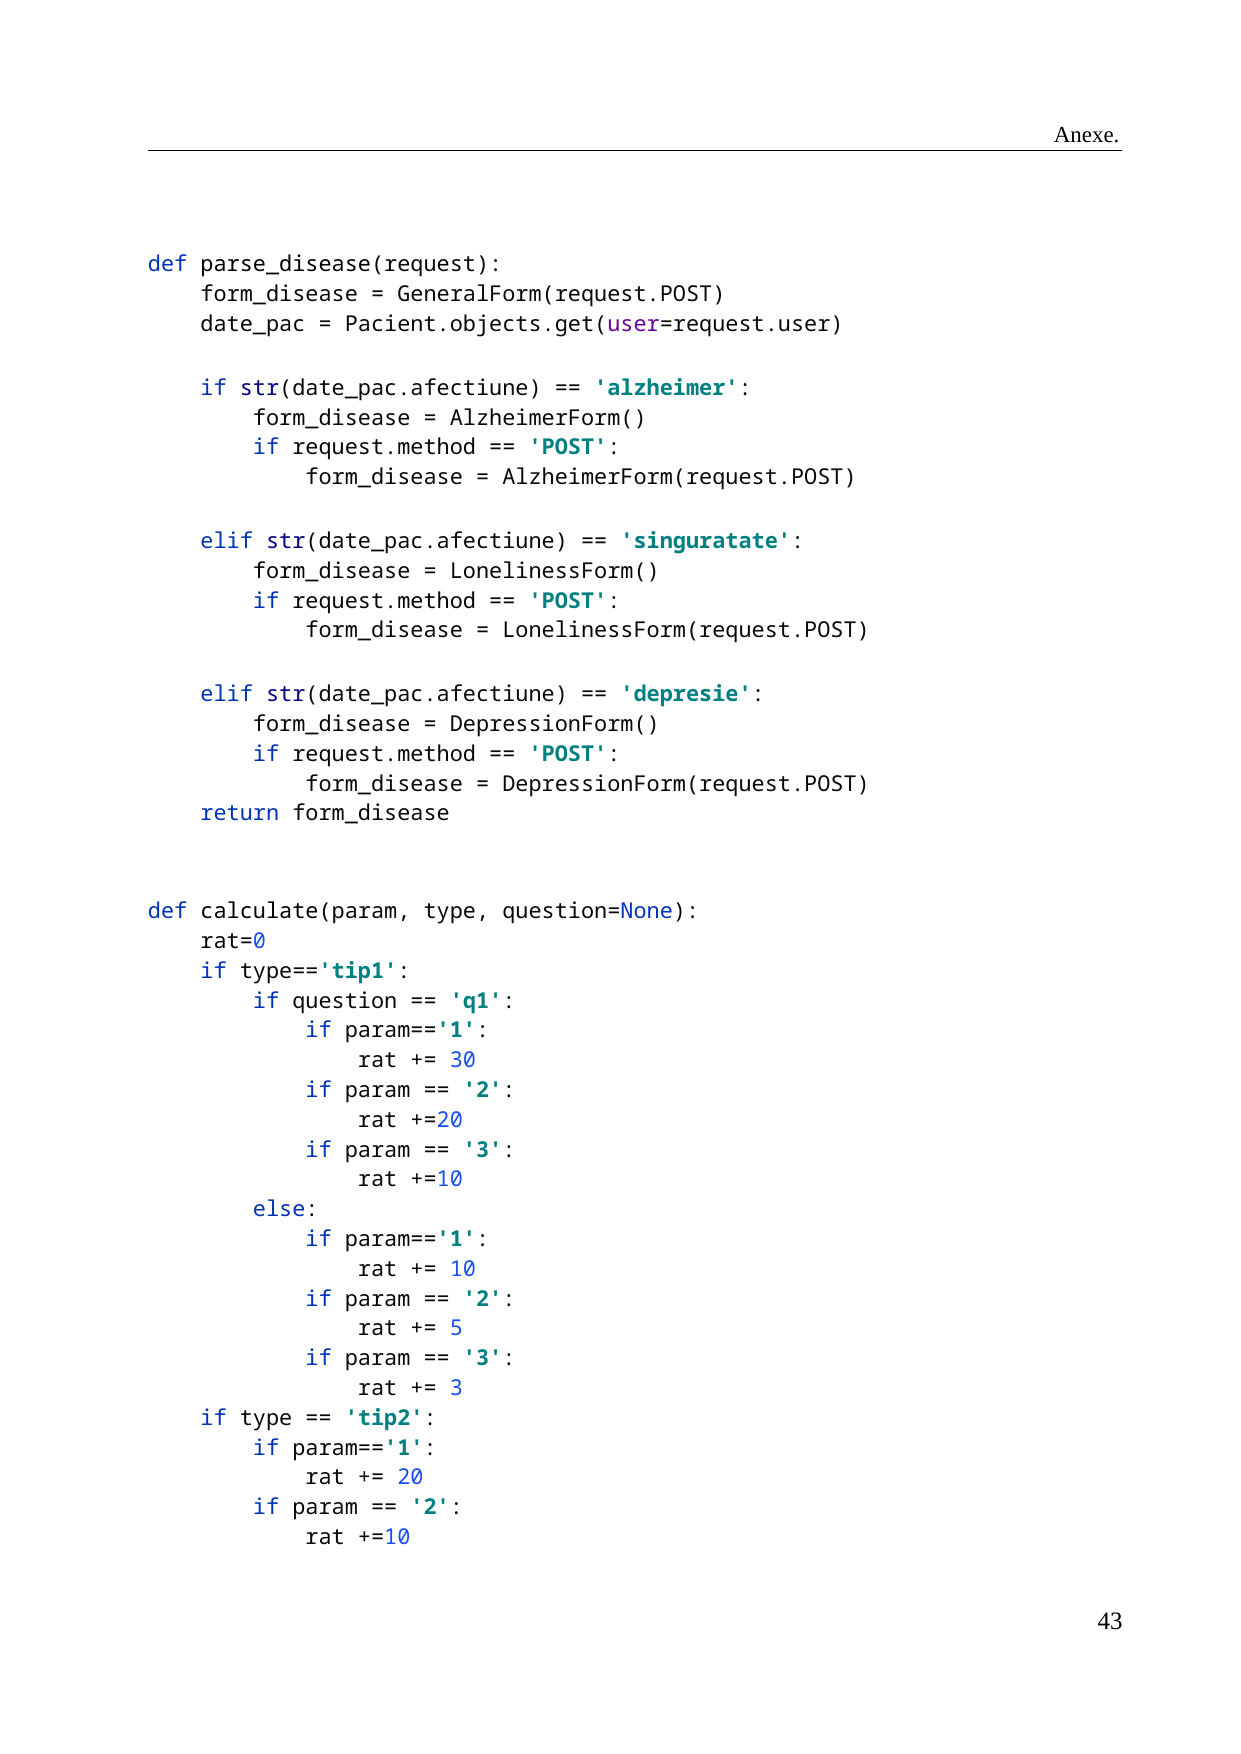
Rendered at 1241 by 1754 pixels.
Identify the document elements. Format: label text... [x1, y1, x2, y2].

text def parse_disease(request): form_disease = GeneralForm(request.POST) date_pac = Pacient.objects.get(user=request.user) if str(date_pac.afectiune) == 'alzheimer': form_disease = AlzheimerForm() if request.method == 'POST': form_disease = AlzheimerForm(request.POST) elif str(date_pac.afectiune) == 'singuratate': form_disease = LonelinessForm() if request.method == 'POST': form_disease = LonelinessForm(request.POST) elif str(date_pac.afectiune) == 'depresie': form_disease = DepressionForm() if request.method == 'POST': form_disease = DepressionForm(request.POST) return form_disease def calculate(param, type, question=None): rat=0 if type=='tip1': if question == 'q1': if param=='1': rat += 30 if param == '2': rat +=20 if param == '3': rat +=10 else: if param=='1': rat += 10 if param == '2': rat += 5 if param == '3': rat += 3 if type == 'tip2': if param=='1': rat += 20 if param == '2': rat +=10 [148, 180, 1122, 1551]
